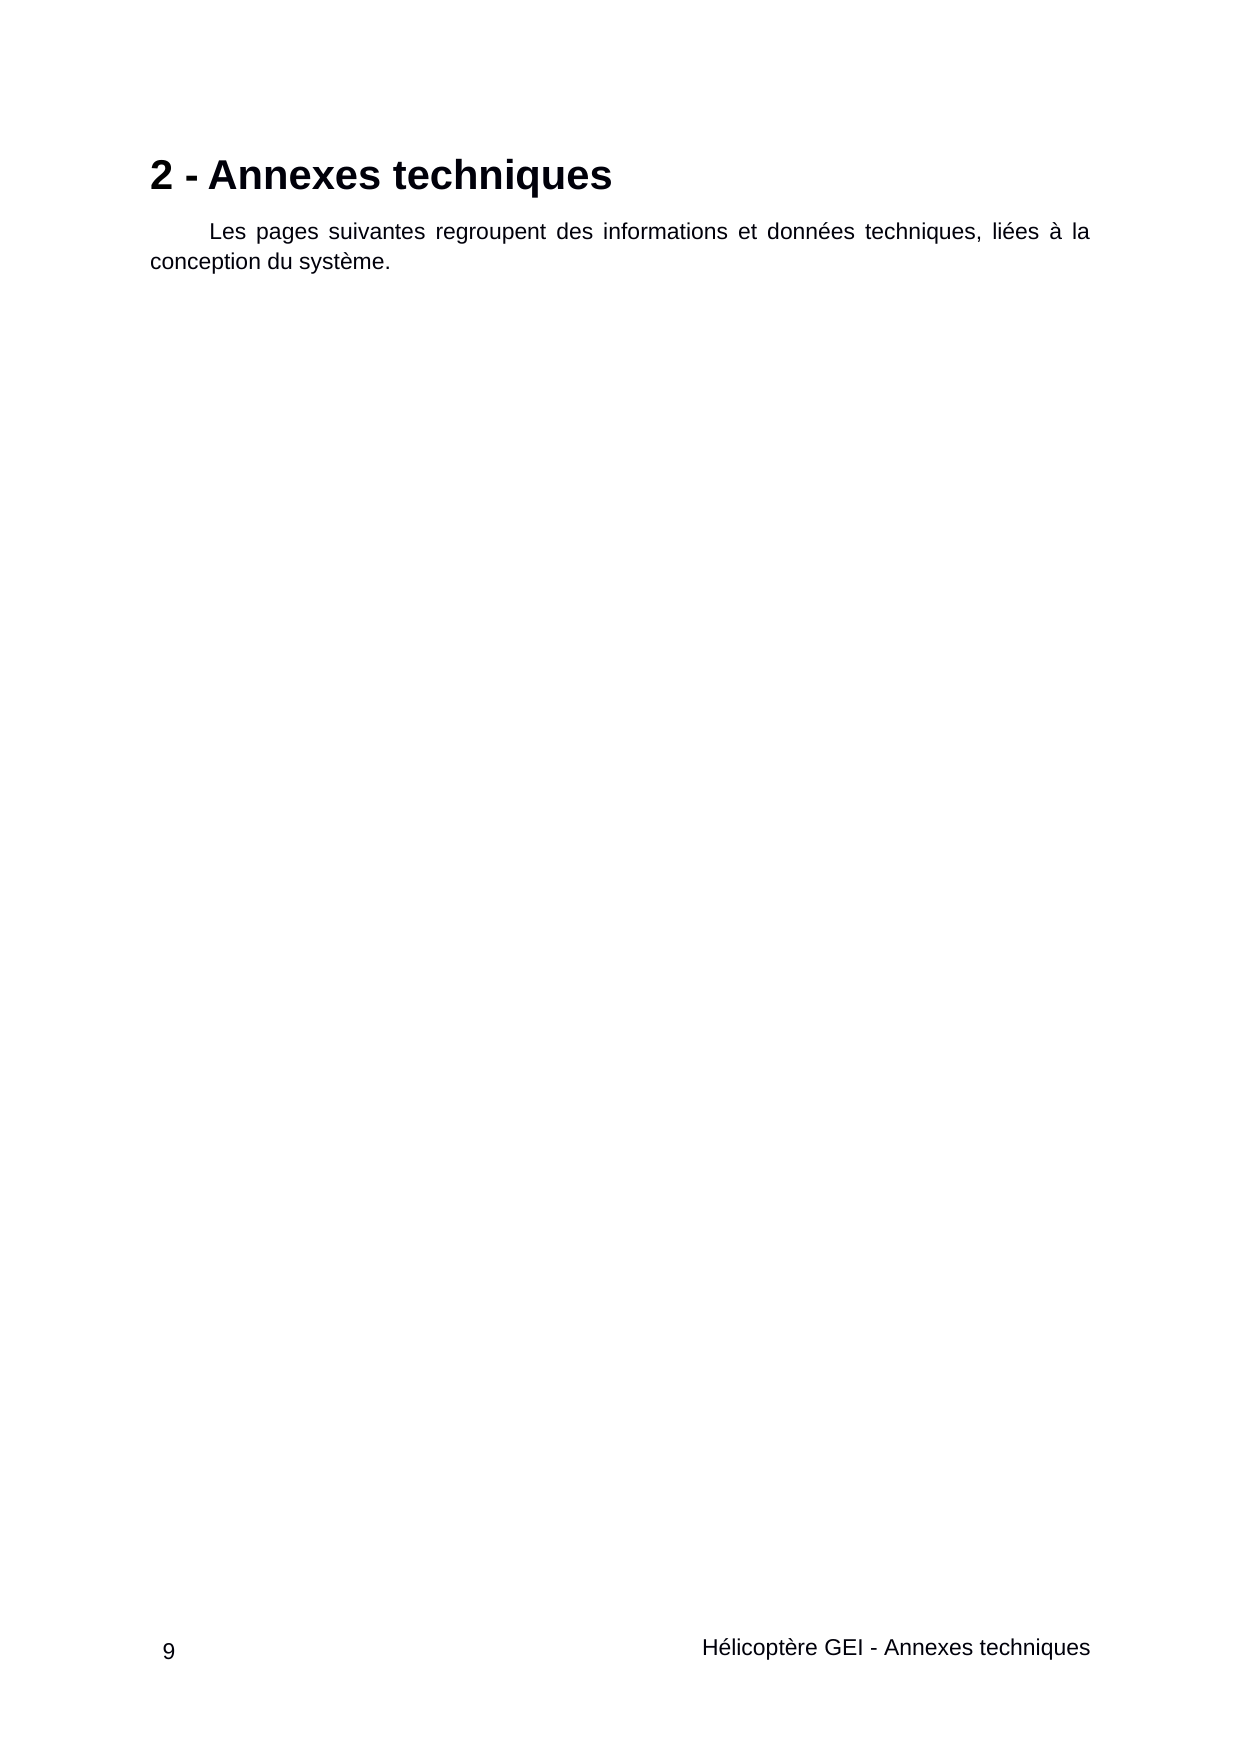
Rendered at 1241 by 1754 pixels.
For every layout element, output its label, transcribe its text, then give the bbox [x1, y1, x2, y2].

subtitle Annexes techniques [150, 150, 1090, 198]
text Les pages suivantes regroupent des informations et données techniques, liées à la conception du système. [150, 218, 1090, 274]
